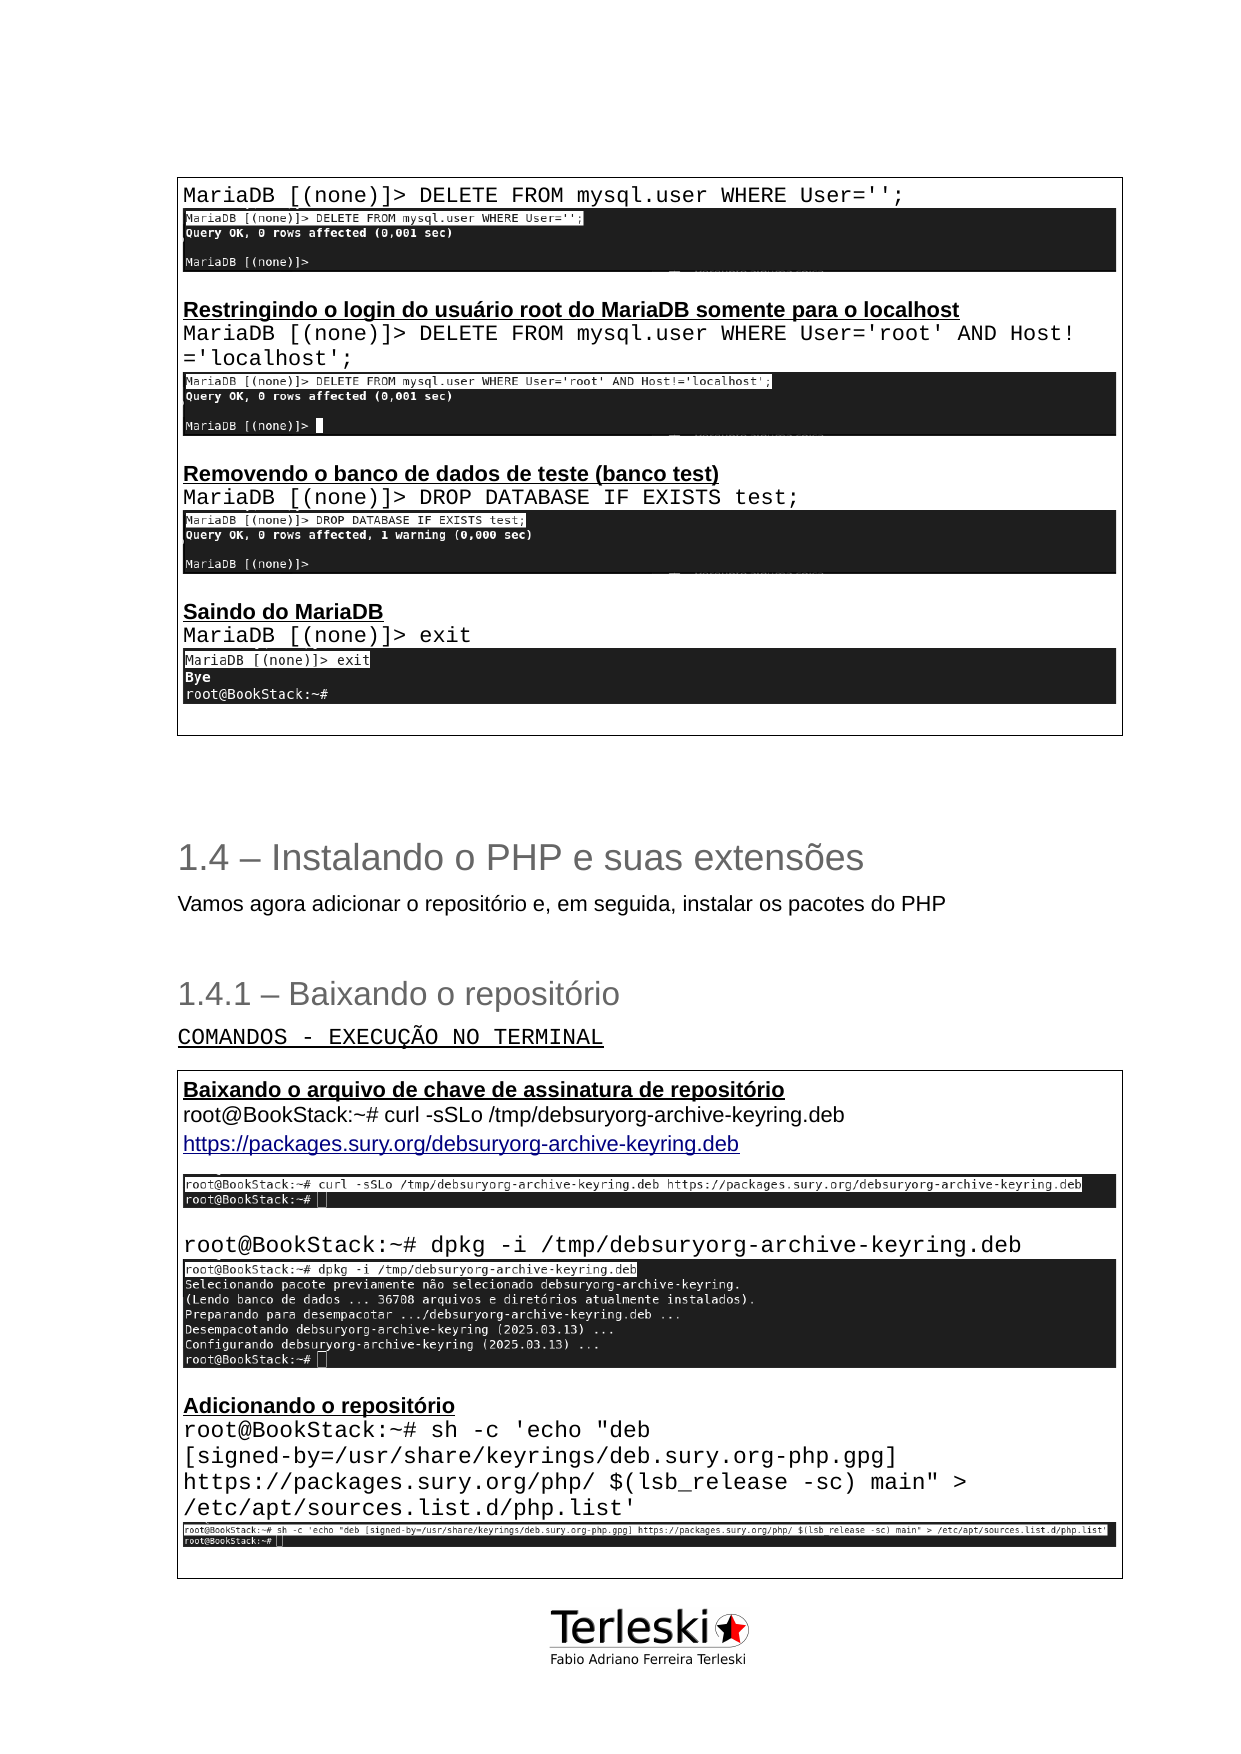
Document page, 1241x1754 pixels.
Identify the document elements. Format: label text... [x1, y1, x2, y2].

picture [182, 372, 1117, 436]
text Vamos agora adicionar o repositório e, em seguida, instalar os pacotes do PHP [177, 890, 1122, 916]
table_header MariaDB [(none)]> DELETE FROM mysql.user WHERE User=''; Restringindo o login do usuário root do MariaDB somente para o localhost MariaDB [(none)]> DELETE FROM mysql.user WHERE User='root' AND Host!='localhost'; Removendo o banco de dados de teste (banco test) MariaDB [(none)]> DROP DATABASE IF EXISTS test; Saindo do MariaDB MariaDB [(none)]> exit [178, 178, 1122, 735]
text COMANDOS - EXECUÇÃO NO TERMINAL [177, 1025, 1122, 1051]
picture [182, 1174, 1117, 1208]
subtitle 1.4 – Instalando o PHP e suas extensões [177, 835, 1122, 878]
picture [182, 1259, 1117, 1368]
picture [182, 208, 1117, 272]
table_header Baixando o arquivo de chave de assinatura de repositório root@BookStack:~# curl -sSLo /tmp/debsuryorg-archive-keyring.deb https://packages.sury.org/debsuryorg-archive-keyring.deb root@BookStack:~# dpkg -i /tmp/debsuryorg-archive-keyring.deb Adicionando o repositório root@BookStack:~# sh -c 'echo "deb [signed-by=/usr/share/keyrings/deb.sury.org-php.gpg] https://packages.sury.org/php/ $(lsb_release -sc) main" > /etc/apt/sources.list.d/php.list' [178, 1071, 1122, 1578]
picture [182, 648, 1117, 704]
picture [182, 1522, 1117, 1547]
subtitle 1.4.1 – Baixando o repositório [177, 974, 1122, 1013]
picture [182, 510, 1117, 574]
picture [549, 1607, 750, 1667]
